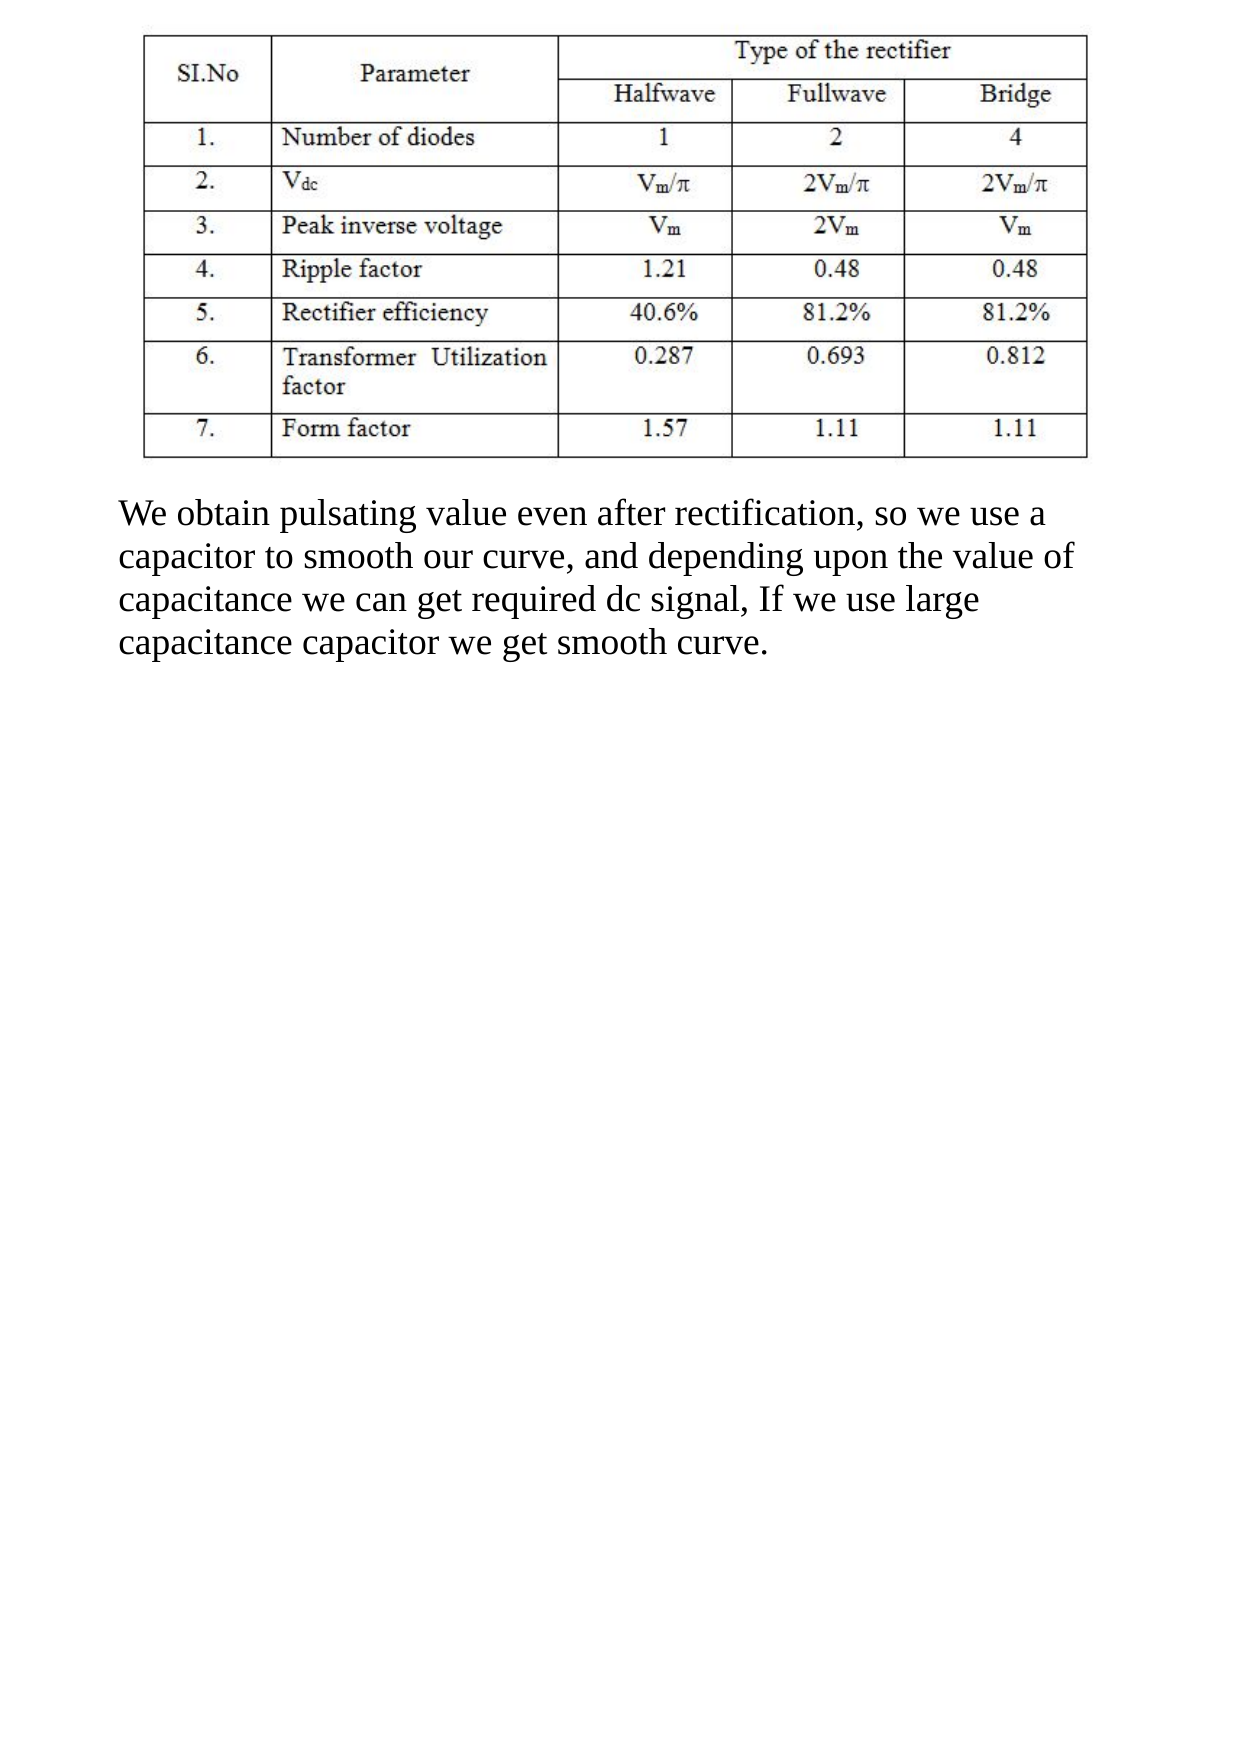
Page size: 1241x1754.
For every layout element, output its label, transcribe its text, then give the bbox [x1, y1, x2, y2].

text We obtain pulsating value even after rectification, so we use a capacitor to smooth our curve, and depending upon the value of capacitance we can get required dc signal, If we use large capacitance capacitor we get smooth curve. [118, 118, 1122, 662]
picture [119, 2, 1124, 490]
